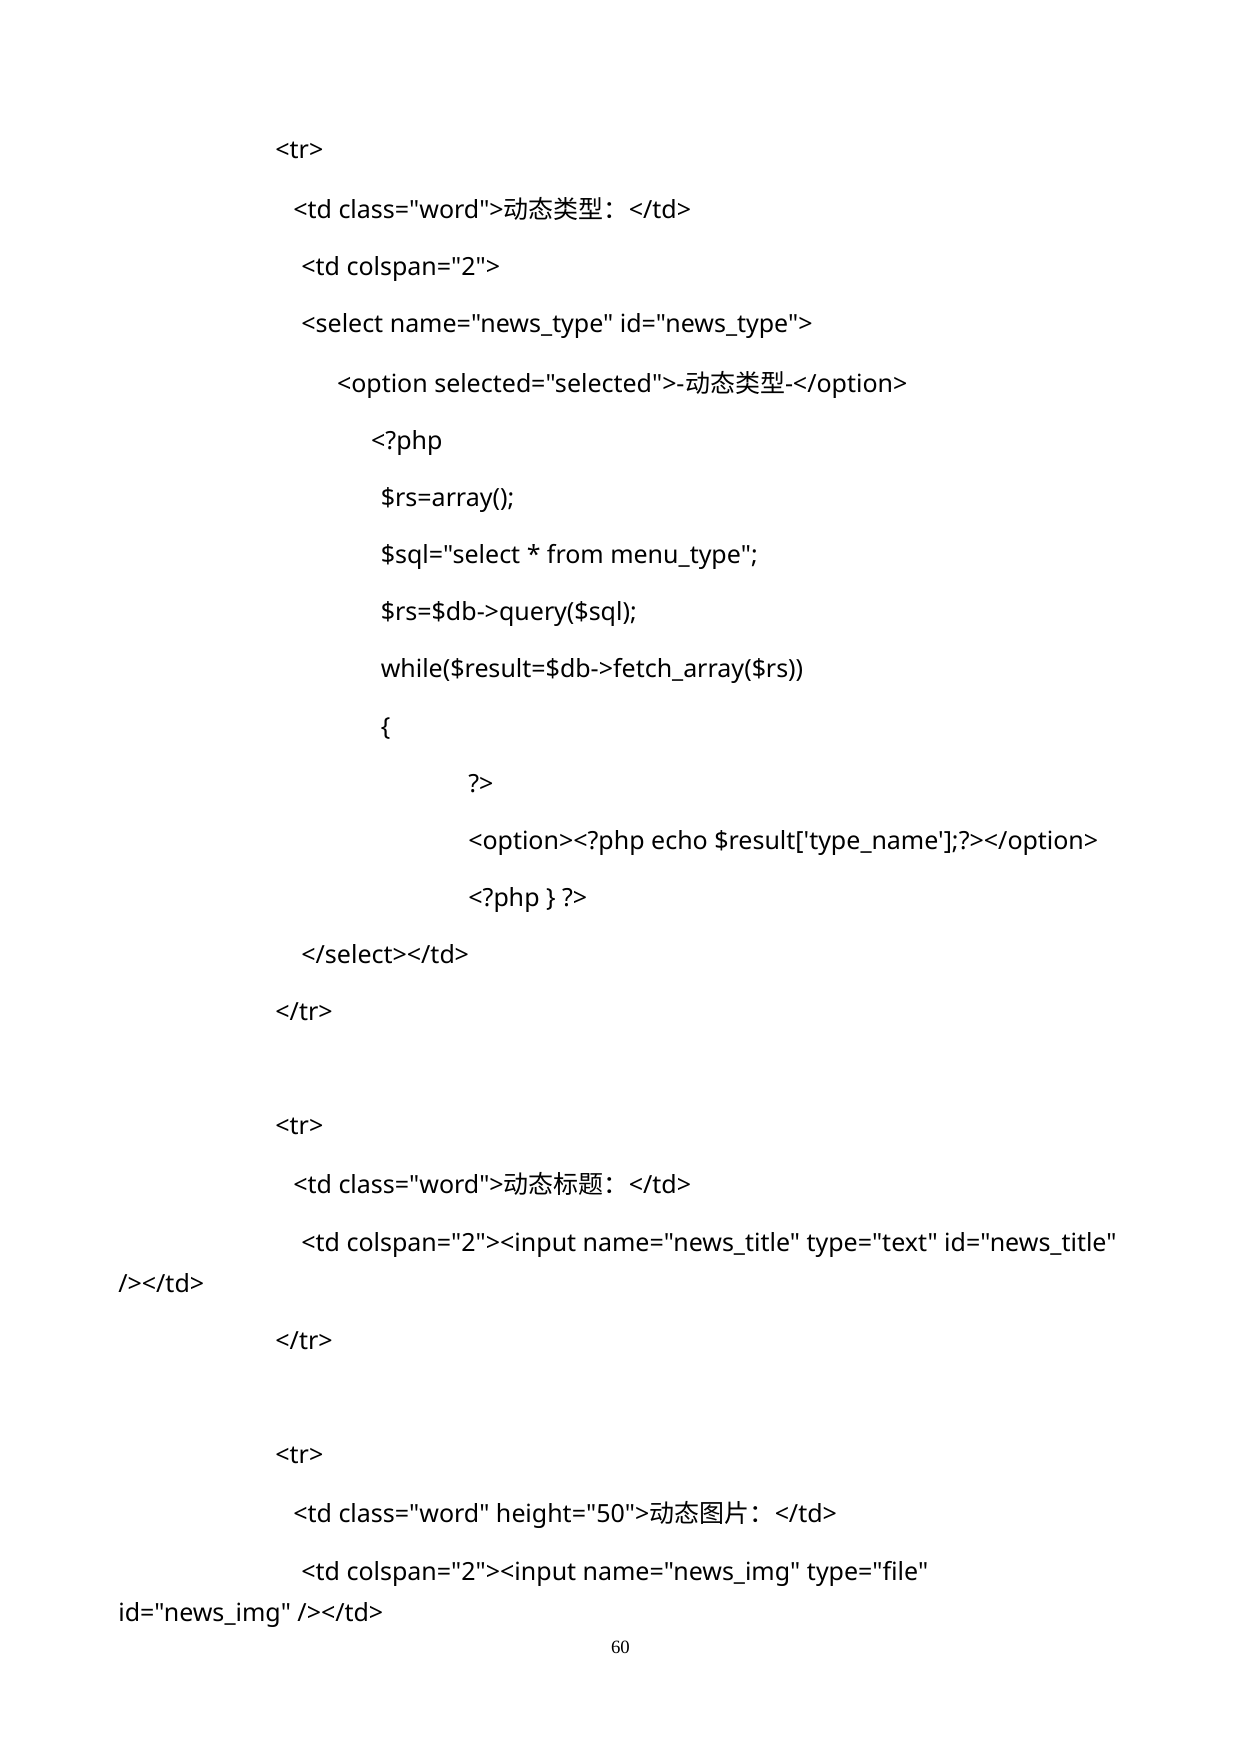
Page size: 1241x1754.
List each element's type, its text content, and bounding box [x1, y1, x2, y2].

text <?php [118, 423, 1122, 457]
text { [118, 708, 1122, 742]
text ?> [118, 765, 1122, 799]
text </select></td> [118, 936, 1122, 971]
text <td colspan="2"> [118, 249, 1122, 283]
text <?php } ?> [118, 879, 1122, 913]
text <td class="word">动态标题：</td> [118, 1165, 1122, 1201]
text </tr> [118, 1322, 1122, 1356]
text <select name="news_type" id="news_type"> [118, 306, 1122, 340]
text <option selected="selected">-动态类型-</option> [118, 363, 1122, 399]
text <tr> [118, 1437, 1122, 1471]
text <option><?php echo $result['type_name'];?></option> [118, 822, 1122, 856]
text $rs=$db->query($sql); [118, 594, 1122, 628]
text <td colspan="2"><input name="news_title" type="text" id="news_title" /></td> [118, 1224, 1122, 1299]
text <tr> [118, 1108, 1122, 1142]
text </tr> [118, 993, 1122, 1028]
text $sql="select * from menu_type"; [118, 537, 1122, 571]
text while($result=$db->fetch_array($rs)) [118, 651, 1122, 685]
text <td class="word" height="50">动态图片：</td> [118, 1494, 1122, 1530]
text <td colspan="2"><input name="news_img" type="file" id="news_img" /></td> [118, 1553, 1122, 1628]
text <td class="word">动态类型：</td> [118, 189, 1122, 225]
text <tr> [118, 132, 1122, 166]
text $rs=array(); [118, 480, 1122, 514]
